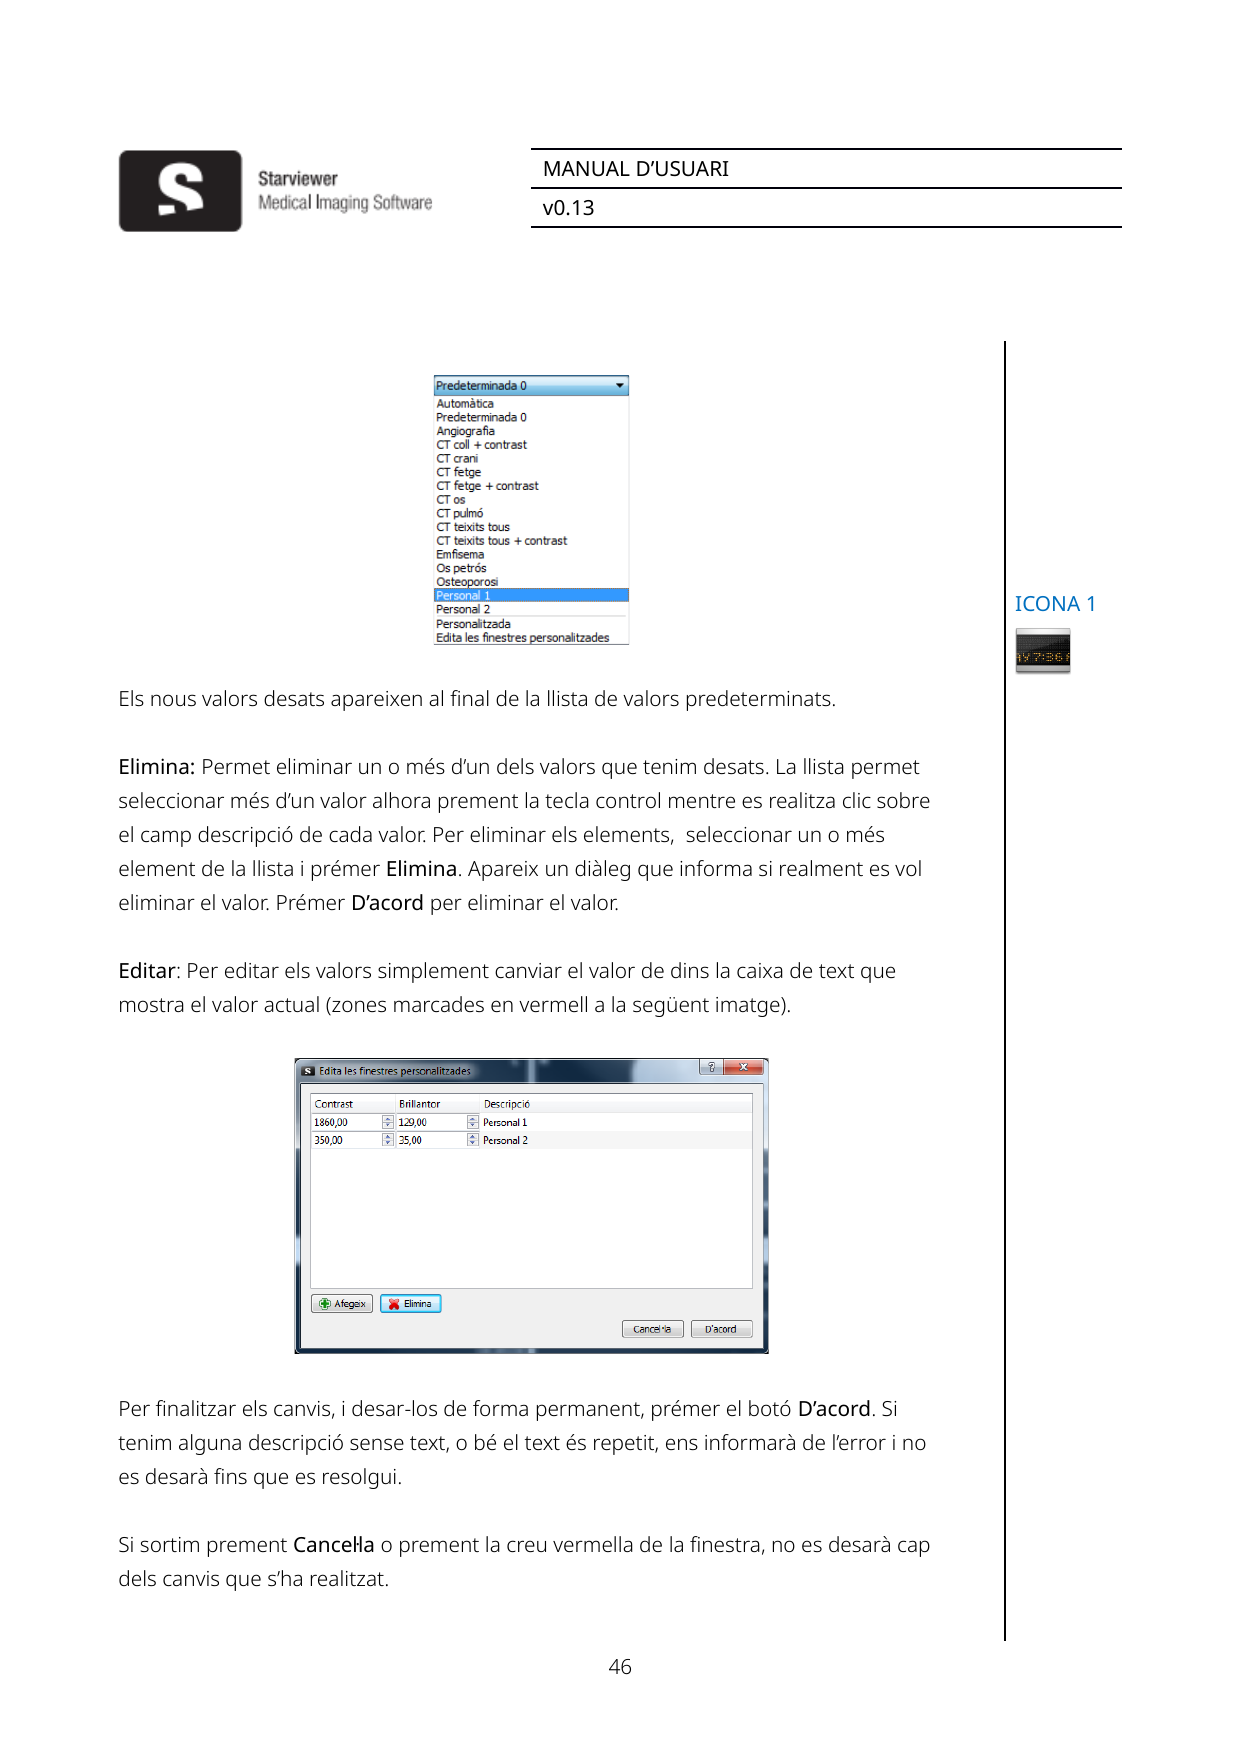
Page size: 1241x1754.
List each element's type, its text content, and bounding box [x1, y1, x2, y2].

text Editar: Per editar els valors simplement canviar el valor de dins la caixa de text que mostra el valor actual (zones marcades en vermell a la següent imatge). [118, 957, 1004, 1019]
text Si sortim prement Cancel·la o prement la creu vermella de la finestra, no es desarà cap dels canvis que s’ha realitzat. [118, 1530, 1004, 1592]
picture [433, 375, 630, 645]
picture [1014, 622, 1072, 678]
text Per finalitzar els canvis, i desar-los de forma permanent, prémer el botó D’acord. Si tenim alguna descripció sense text, o bé el text és repetit, ens informarà de l’error i no es desarà fins que es resolgui. [118, 1394, 1004, 1490]
text Els nous valors desats apareixen al final de la llista de valors predeterminats. [118, 684, 1004, 712]
text ICONA 1 [1015, 589, 1113, 617]
picture [294, 1058, 769, 1354]
text Elimina: Permet eliminar un o més d’un dels valors que tenim desats. La llista permet seleccionar més d’un valor alhora prement la tecla control mentre es realitza clic sobre el camp descripció de cada valor. Per eliminar els elements, seleccionar un o més element de la llista i prémer Elimina. Apareix un diàleg que informa si realment es vol eliminar el valor. Prémer D’acord per eliminar el valor. [118, 752, 1004, 917]
